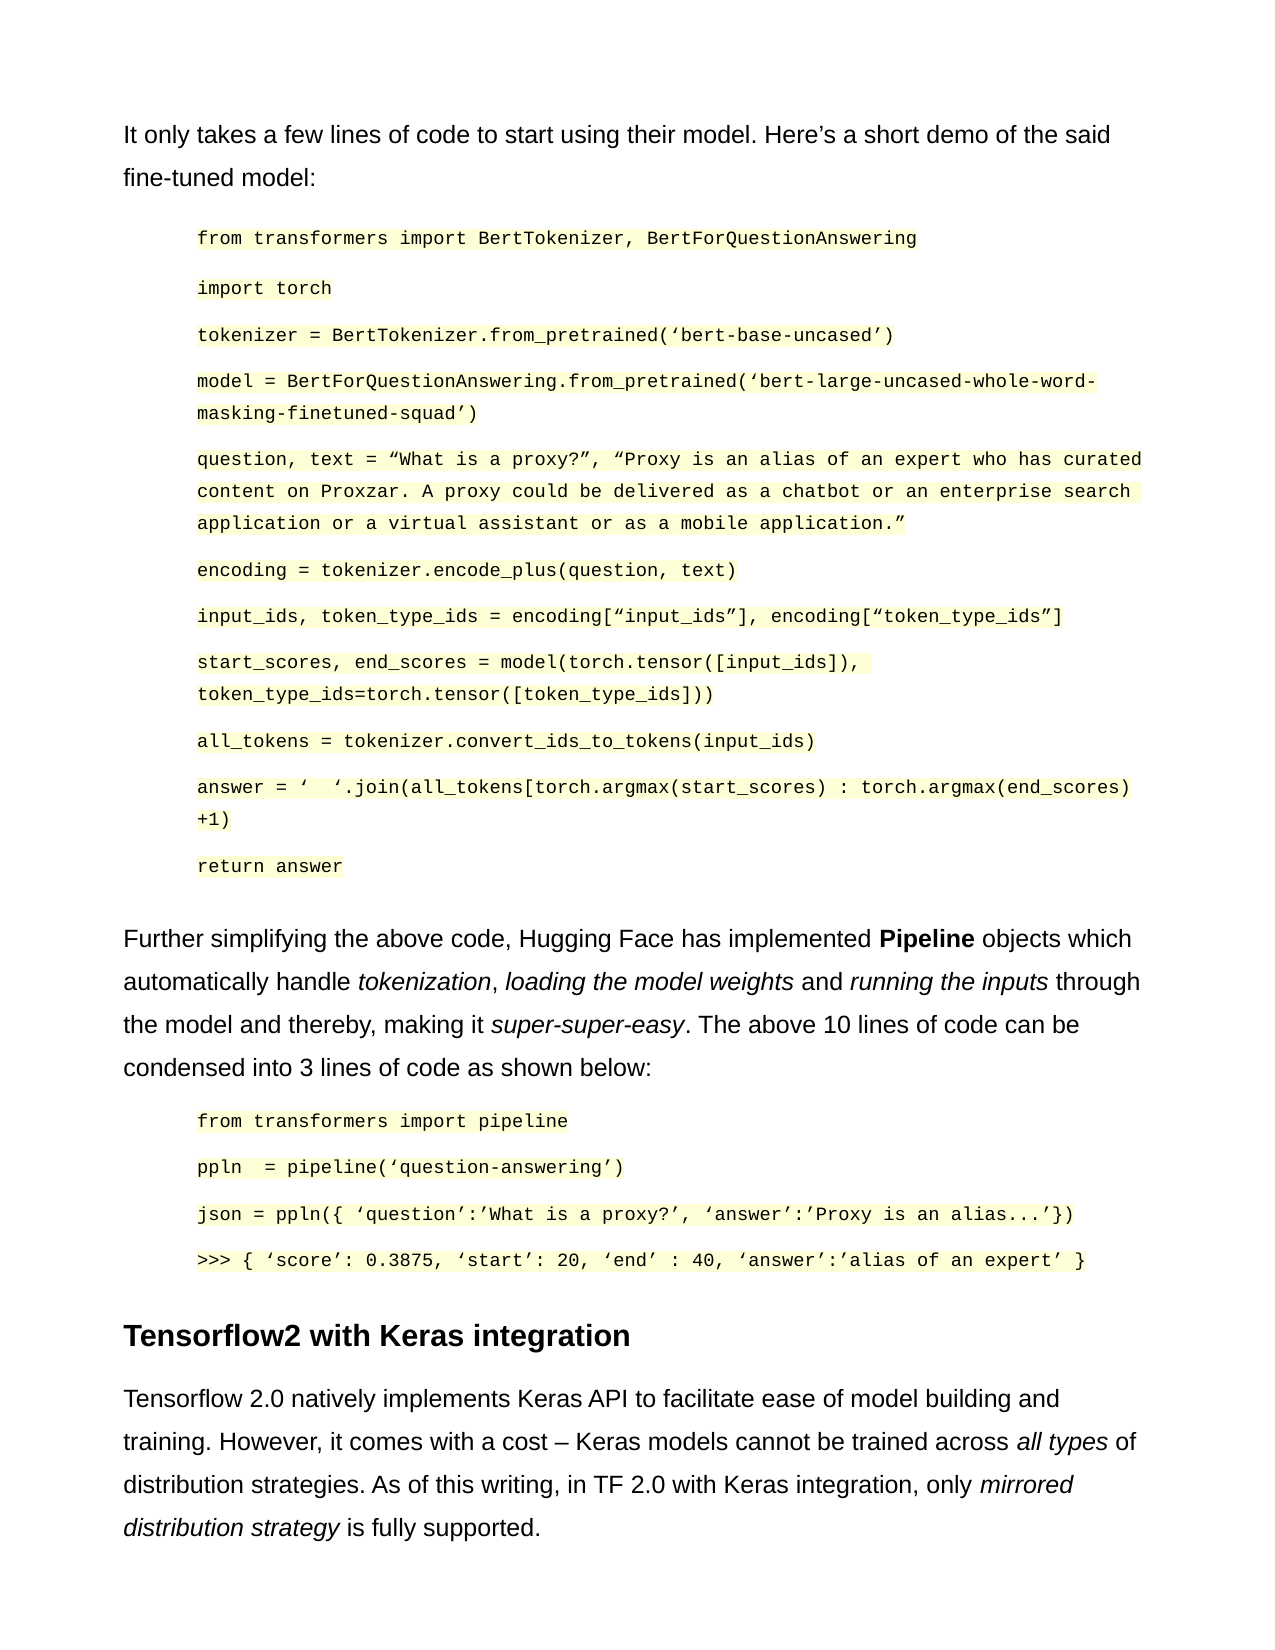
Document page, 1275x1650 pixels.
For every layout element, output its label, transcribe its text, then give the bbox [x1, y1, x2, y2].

text start_scores, end_scores = model(torch.tensor([input_ids]), token_type_ids=torch.tensor([token_type_ids])) [197, 653, 1152, 706]
text Tensorflow 2.0 natively implements Keras API to facilitate ease of model building and training. However, it comes with a cost – Keras models cannot be trained across all types of distribution strategies. As of this writing, in TF 2.0 with Keras integration, only mirrored distribution strategy is fully supported. [123, 1383, 1152, 1542]
text json = ppln({ ‘question’:’What is a proxy?’, ‘answer’:’Proxy is an alias...’}) [197, 1204, 1152, 1226]
text import torch [197, 279, 1152, 300]
text Further simplifying the above code, Hugging Face has implemented Pipeline objects which automatically handle tokenization, loading the model weights and running the inputs through the model and thereby, making it super-super-easy. The above 10 lines of code can be condensed into 3 lines of code as shown below: [123, 924, 1152, 1082]
text all_tokens = tokenizer.convert_ids_to_tokens(input_ids) [197, 732, 1152, 753]
text encoding = tokenizer.encode_plus(question, text) [197, 560, 1152, 582]
text answer = ‘ ‘.join(all_tokens[torch.argmax(start_scores) : torch.argmax(end_scores)+1) [197, 778, 1152, 831]
text It only takes a few lines of code to start using their model. Here’s a short demo of the said fine-tuned model: [123, 120, 1152, 192]
text >>> { ‘score’: 0.3875, ‘start’: 20, ‘end’ : 40, ‘answer’:’alias of an expert’ } [197, 1251, 1152, 1272]
text tokenizer = BertTokenizer.from_pretrained(‘bert-base-uncased’) [197, 325, 1152, 347]
text from transformers import BertTokenizer, BertForQuestionAnswering [123, 221, 1152, 250]
text model = BertForQuestionAnswering.from_pretrained(‘bert-large-uncased-whole-word-masking-finetuned-squad’) [197, 372, 1152, 425]
text from transformers import pipeline [197, 1111, 1152, 1133]
text input_ids, token_type_ids = encoding[“input_ids”], encoding[“token_type_ids”] [197, 607, 1152, 628]
subtitle Tensorflow2 with Keras integration [123, 1318, 1152, 1353]
text return answer [197, 856, 1152, 878]
text question, text = “What is a proxy?”, “Proxy is an alias of an expert who has curated content on Proxzar. A proxy could be delivered as a chatbot or an enterprise search application or a virtual assistant or as a mobile application.” [197, 450, 1152, 535]
text ppln = pipeline(‘question-answering’) [197, 1158, 1152, 1179]
